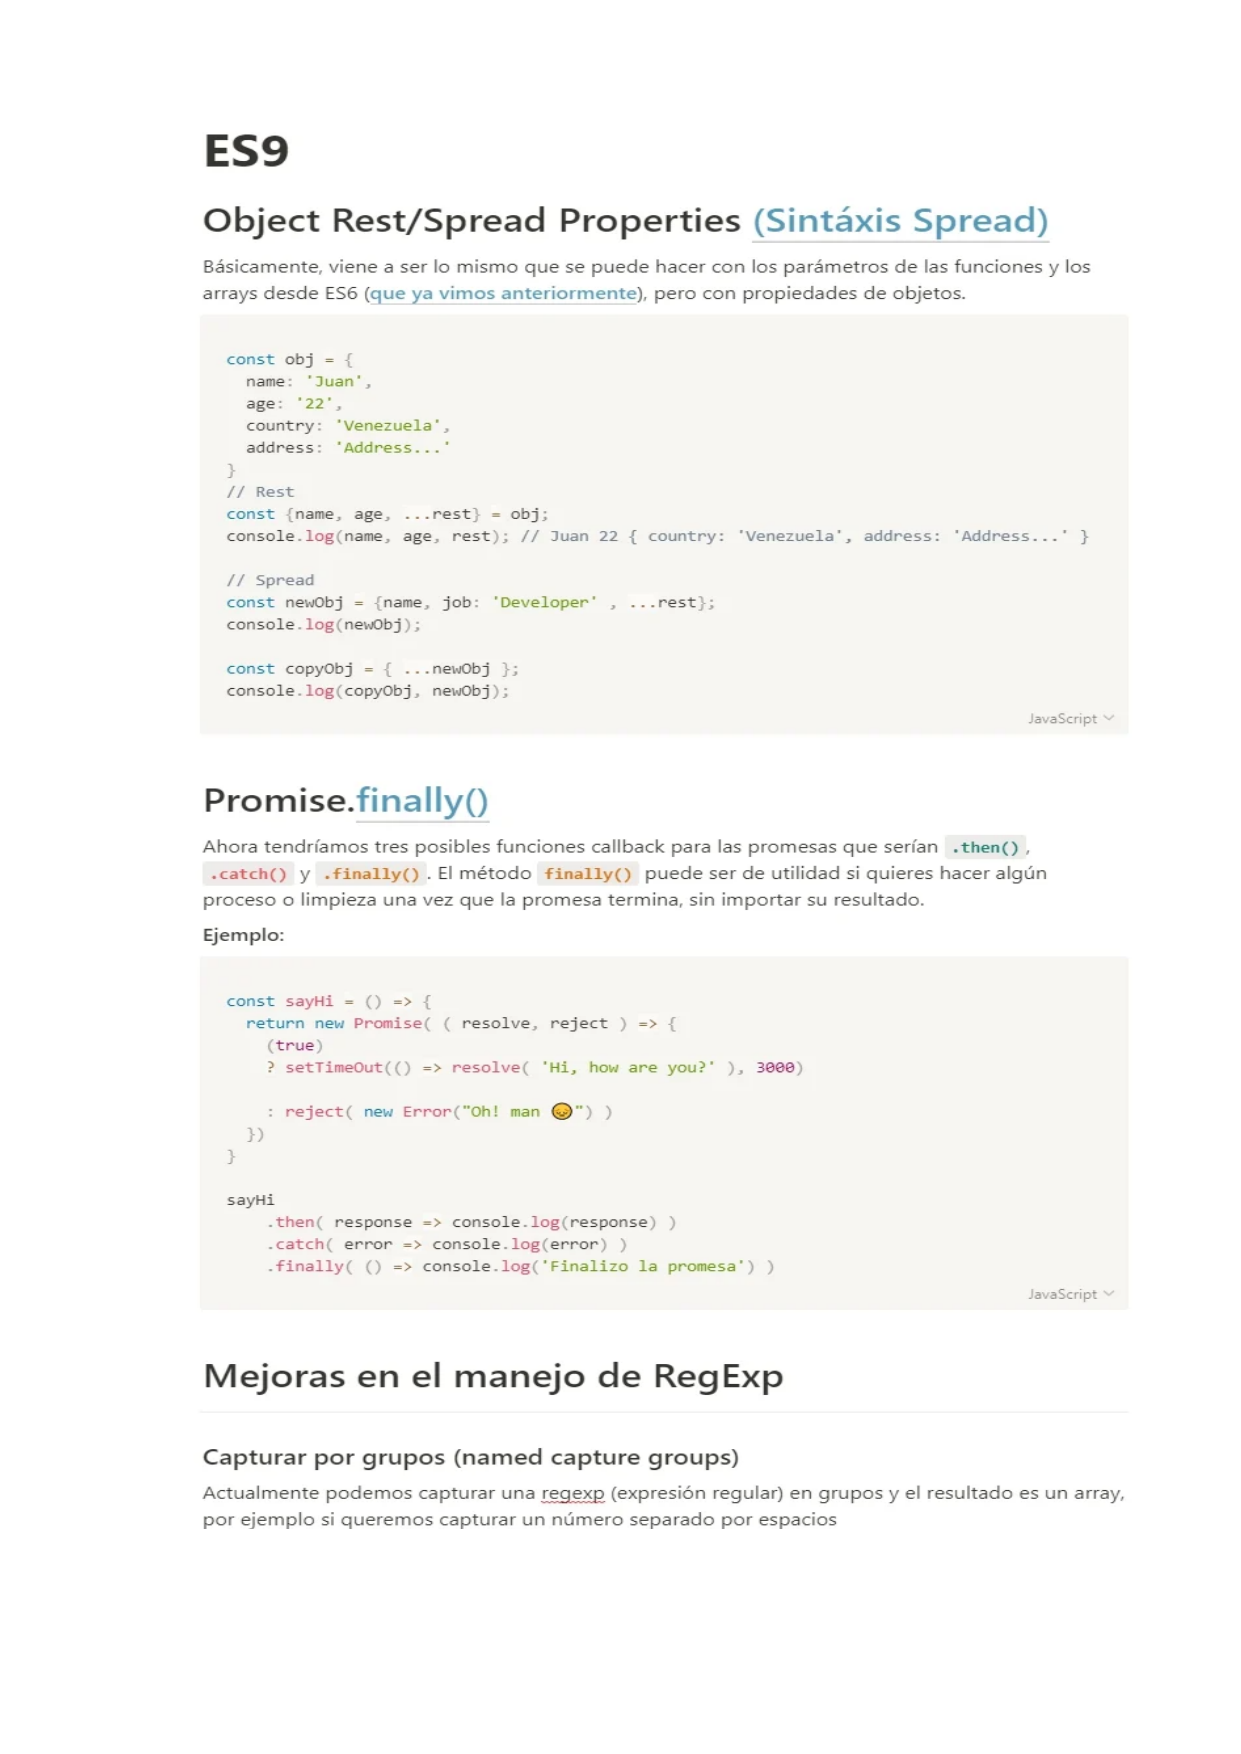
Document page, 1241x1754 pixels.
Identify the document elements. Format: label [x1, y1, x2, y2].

picture [145, 91, 1168, 649]
